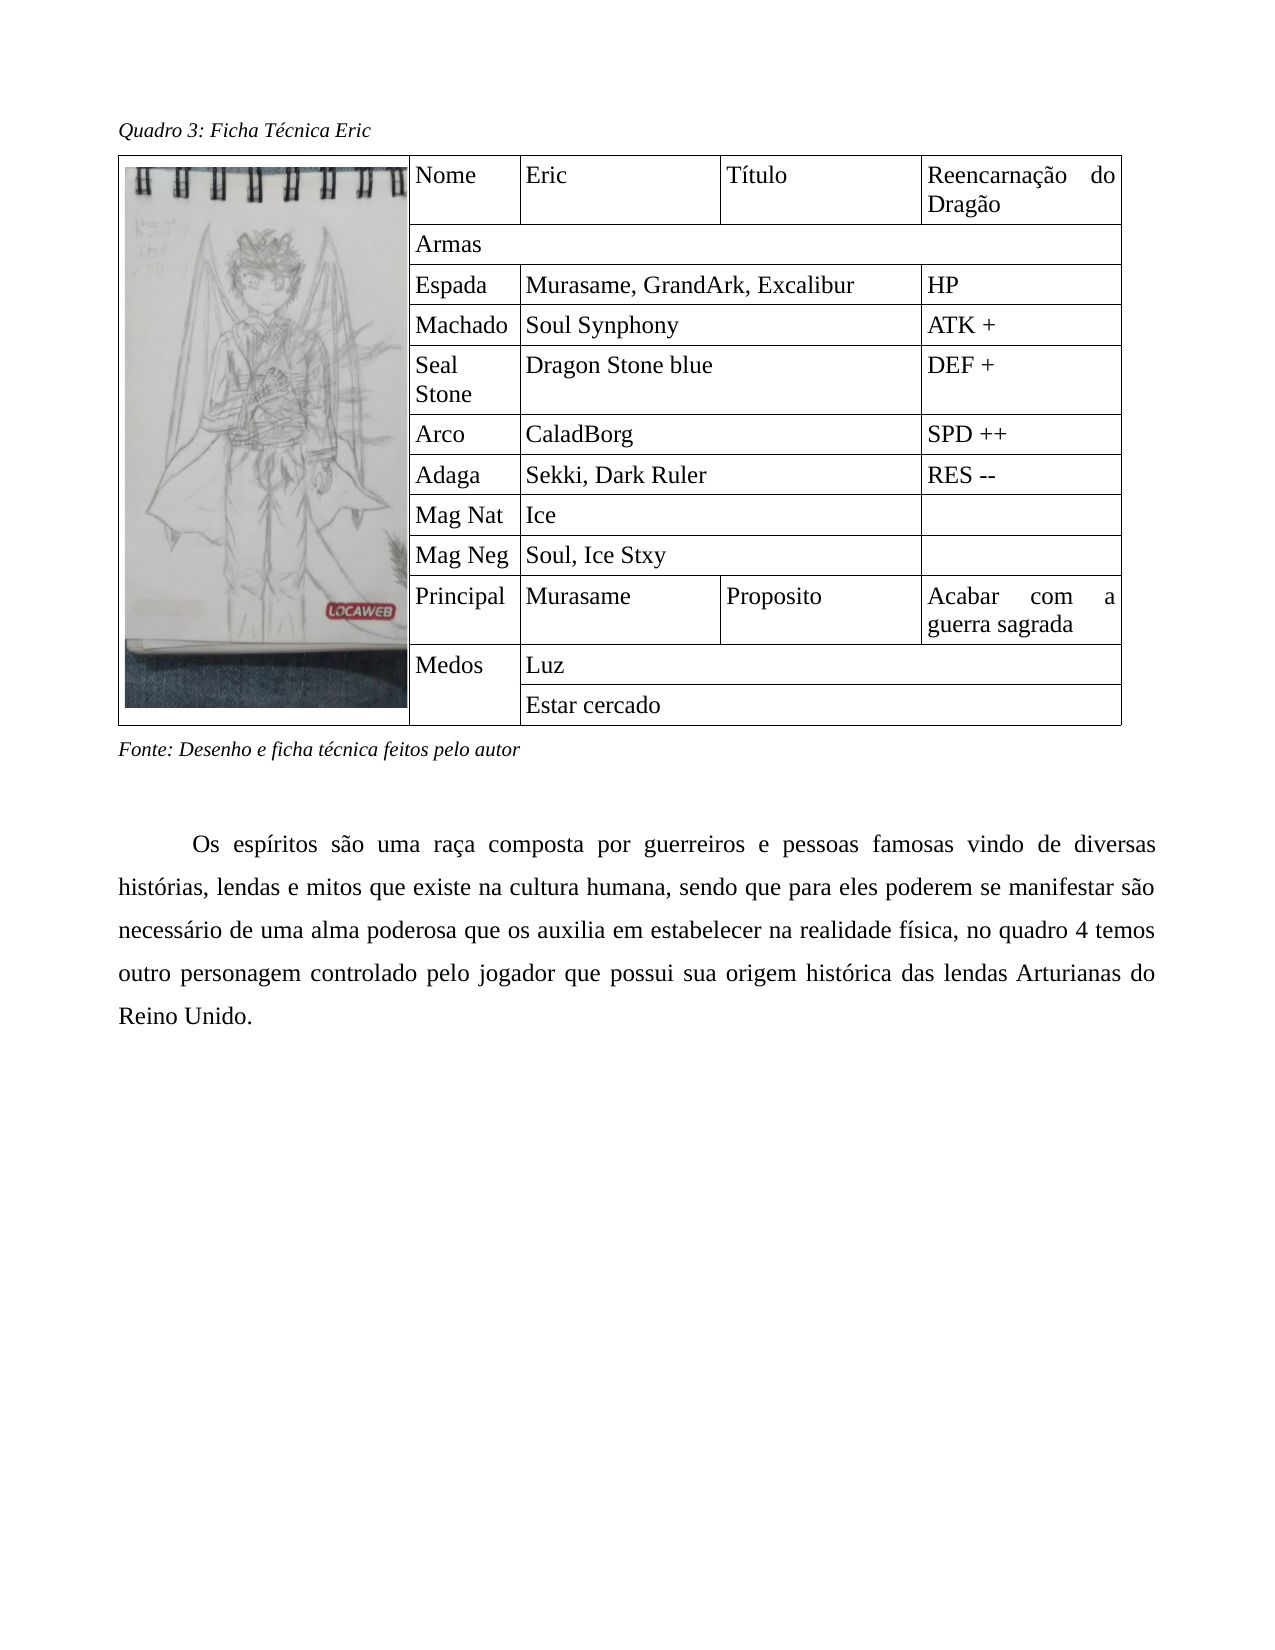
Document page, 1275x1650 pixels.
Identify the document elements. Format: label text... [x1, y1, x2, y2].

table_cell Mag Neg [410, 536, 520, 575]
table_cell Dragon Stone blue [521, 346, 921, 414]
table_cell Estar cercado [521, 685, 1121, 725]
table_cell Medos [410, 645, 520, 725]
table_header Título [721, 156, 921, 224]
table_cell CaladBorg [521, 415, 921, 454]
table_cell [922, 536, 1121, 575]
table_cell Soul, Ice Stxy [521, 536, 921, 575]
table_cell Principal [410, 576, 520, 644]
table_cell Murasame [521, 576, 720, 644]
table_cell SPD ++ [922, 415, 1121, 454]
table_cell Murasame, GrandArk, Excalibur [521, 265, 921, 304]
picture [124, 167, 408, 708]
table_cell Arco [410, 415, 520, 454]
table_cell Luz [521, 645, 1121, 684]
table_cell Armas [410, 225, 1121, 264]
table_cell Ice [521, 495, 921, 535]
table_cell DEF + [922, 346, 1121, 414]
table_header Nome [410, 156, 520, 224]
table_cell Mag Nat [410, 495, 520, 535]
table_cell Seal Stone [410, 346, 520, 414]
table_header [119, 156, 409, 725]
table_header Eric [521, 156, 720, 224]
table_cell Sekki, Dark Ruler [521, 455, 921, 494]
table_cell Adaga [410, 455, 520, 494]
text Os espíritos são uma raça composta por guerreiros e pessoas famosas vindo de diversas histórias, lendas e mitos que existe na cultura humana, sendo que para eles poderem se manifestar são necessário de uma alma poderosa que os auxilia em estabelecer na realidade física, no quadro 4 temos outro personagem controlado pelo jogador que possui sua origem histórica das lendas Arturianas do Reino Unido. [118, 829, 1157, 1030]
table_cell Machado [410, 305, 520, 345]
table_cell HP [922, 265, 1121, 304]
text Fonte: Desenho e ficha técnica feitos pelo autor [118, 737, 1157, 761]
table_cell RES -- [922, 455, 1121, 494]
table_cell Proposito [721, 576, 921, 644]
table_cell [922, 495, 1121, 535]
table_cell Acabar com a guerra sagrada [922, 576, 1121, 644]
table_header Reencarnação do Dragão [922, 156, 1121, 224]
table_cell Espada [410, 265, 520, 304]
table_cell Soul Synphony [521, 305, 921, 345]
table_cell ATK + [922, 305, 1121, 345]
text Quadro 3: Ficha Técnica Eric [118, 118, 1157, 142]
